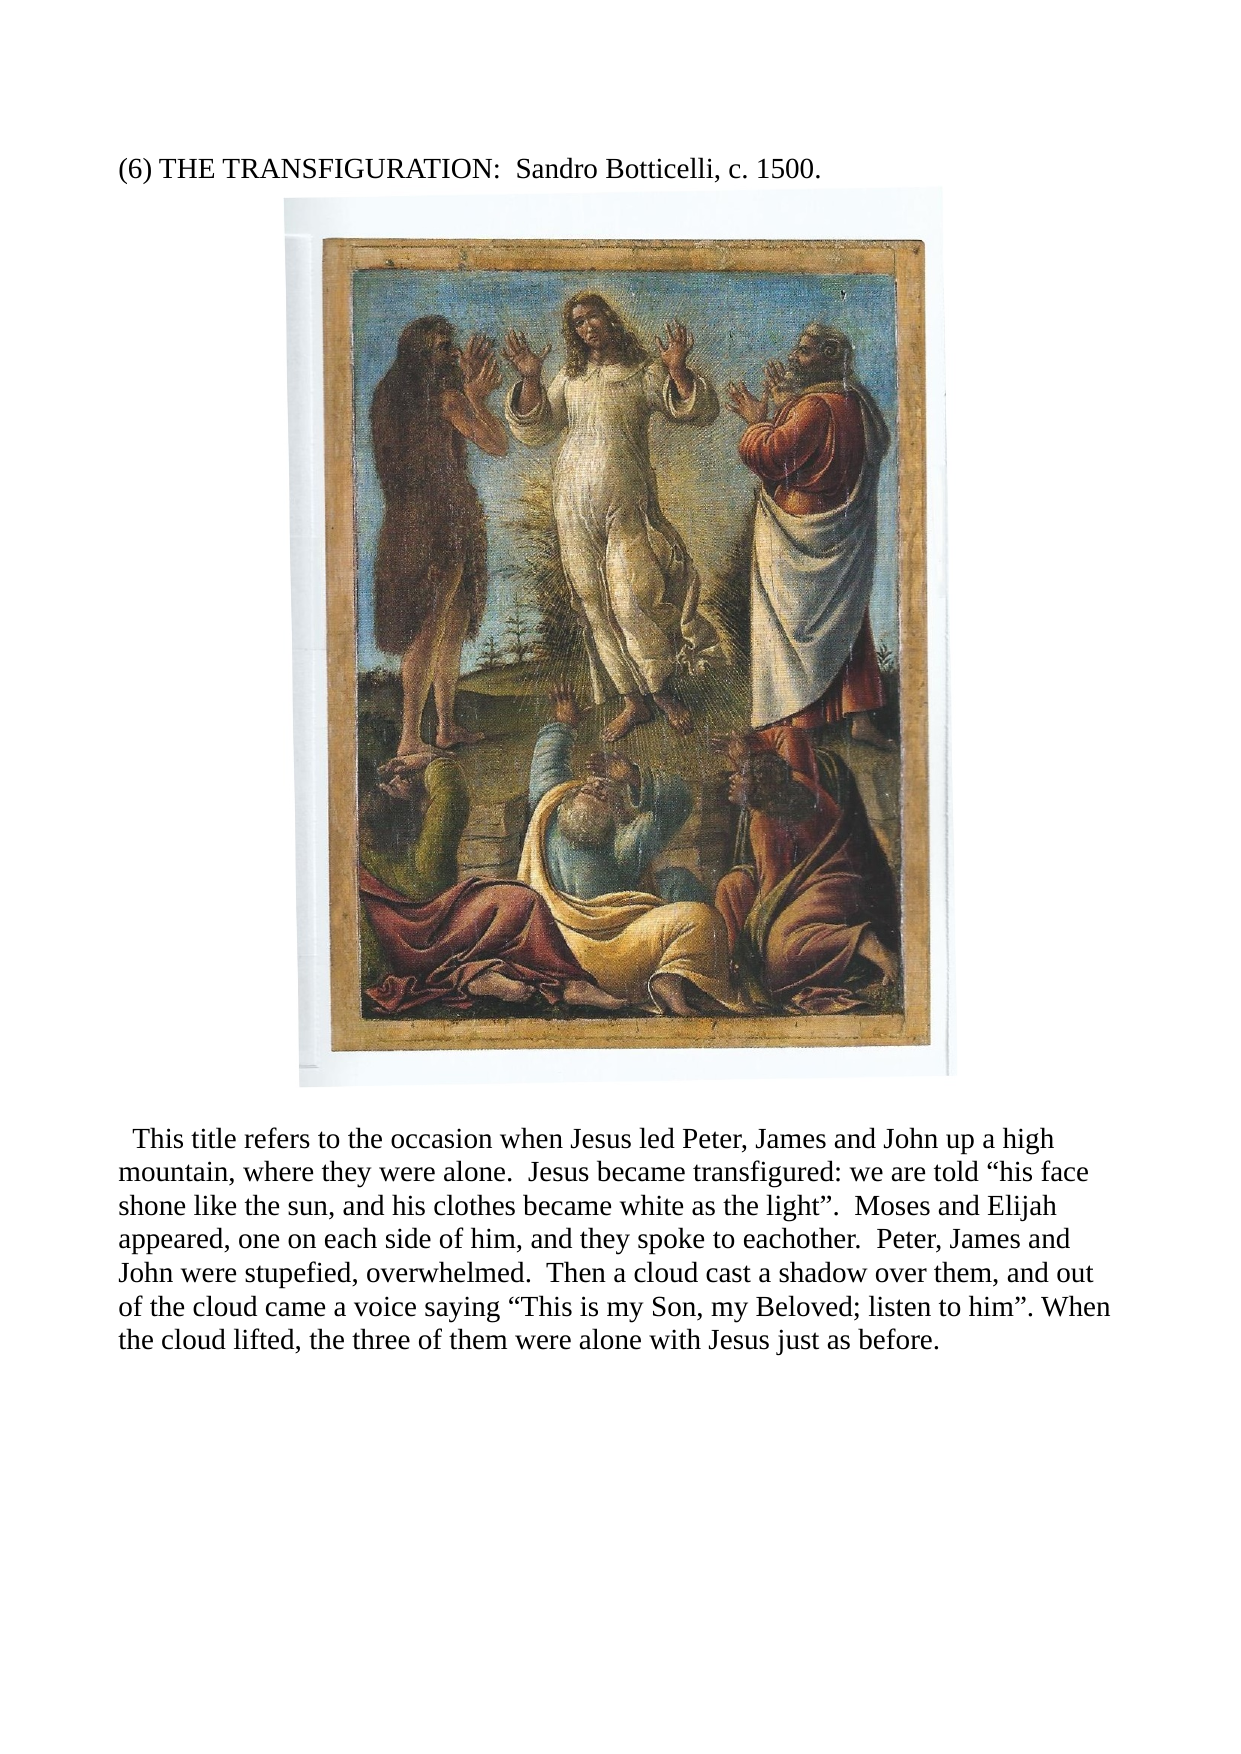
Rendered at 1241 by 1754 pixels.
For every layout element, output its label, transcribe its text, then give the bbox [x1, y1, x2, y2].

text (6) THE TRANSFIGURATION: Sandro Botticelli, c. 1500. [118, 152, 1122, 185]
picture [283, 185, 958, 1088]
text This title refers to the occasion when Jesus led Peter, James and John up a high mountain, where they were alone. Jesus became transfigured: we are told “his face shone like the sun, and his clothes became white as the light”. Moses and Elijah appeared, one on each side of him, and they spoke to eachother. Peter, James and John were stupefied, overwhelmed. Then a cloud cast a shadow over them, and out of the cloud came a voice saying “This is my Son, my Beloved; listen to him”. When the cloud lifted, the three of them were alone with Jesus just as before. [118, 1121, 1122, 1356]
